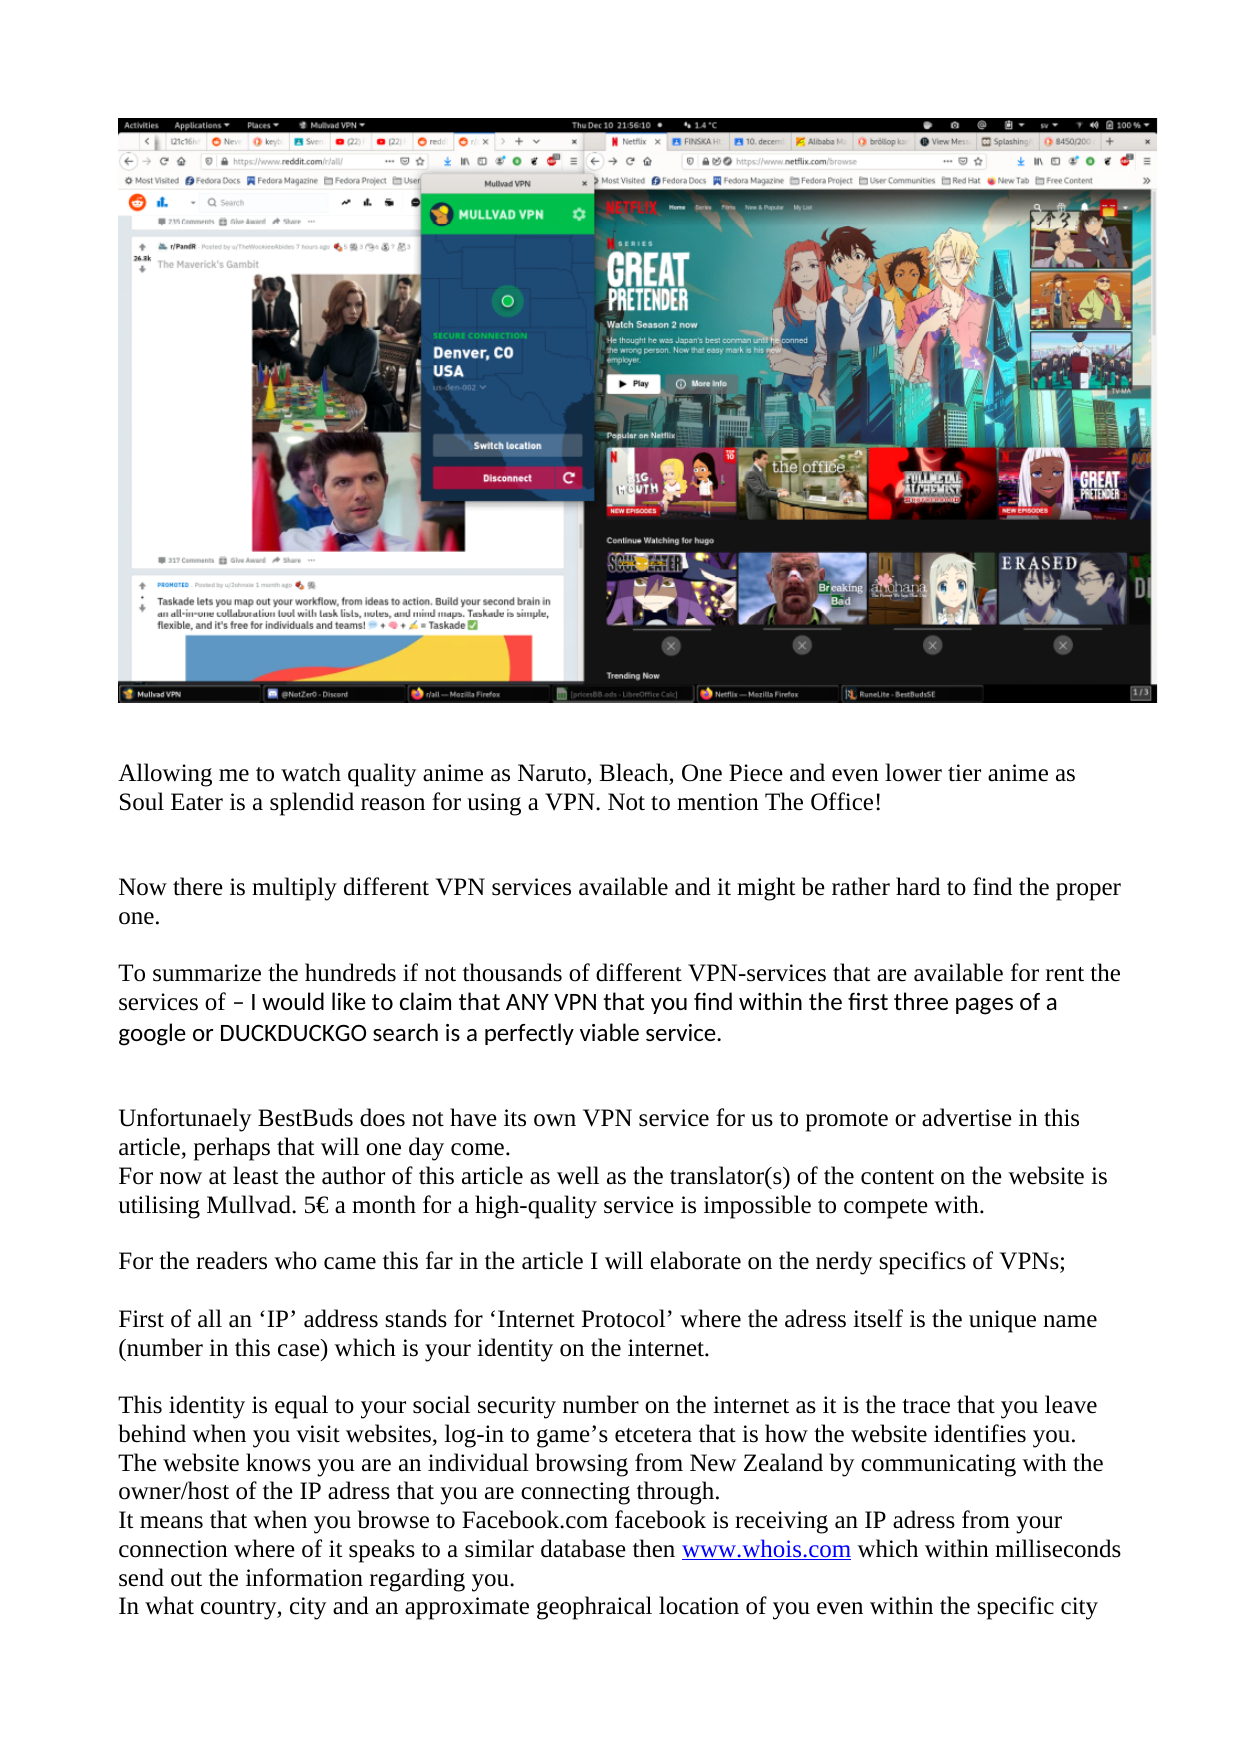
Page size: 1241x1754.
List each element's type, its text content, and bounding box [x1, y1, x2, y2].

text Allowing me to watch quality anime as Naruto, Bleach, One Piece and even lower tier anime as Soul Eater is a splendid reason for using a VPN. Not to mention The Office! [118, 758, 1122, 816]
text Unfortunaely BestBuds does not have its own VPN service for us to promote or advertise in this article, perhaps that will one day come. For now at least the author of this article as well as the translator(s) of the content on the website is utilising Mullvad. 5€ a month for a high-quality service is impossible to compete with. [118, 1103, 1122, 1218]
text For the readers who came this far in the article I will elaborate on the nerdy specifics of VPNs; First of all an ‘IP’ address stands for ‘Internet Protocol’ where the adress itself is the unique name (number in this case) which is your identity on the internet. [118, 1246, 1122, 1361]
text To summarize the hundreds if not thousands of different VPN-services that are available for rent the services of – I would like to claim that ANY VPN that you find within the first three pages of a google or DUCKDUCKGO search is a perfectly viable service. [118, 958, 1122, 1075]
text Now there is multiply different VPN services available and it might be rather hard to find the proper one. [118, 872, 1122, 929]
text This identity is equal to your social security number on the internet as it is the trace that you leave behind when you visit websites, log-in to game’s etcetera that is how the website identifies you. The website knows you are an individual browsing from New Zealand by communicating with the owner/host of the IP adress that you are connecting through. It means that when you browse to Facebook.com facebook is receiving an IP adress from your connection where of it speaks to a similar database then www.whois.com which within milliseconds send out the information regarding you. In what country, city and an approximate geophraical location of you even within the specific city [118, 1361, 1122, 1620]
